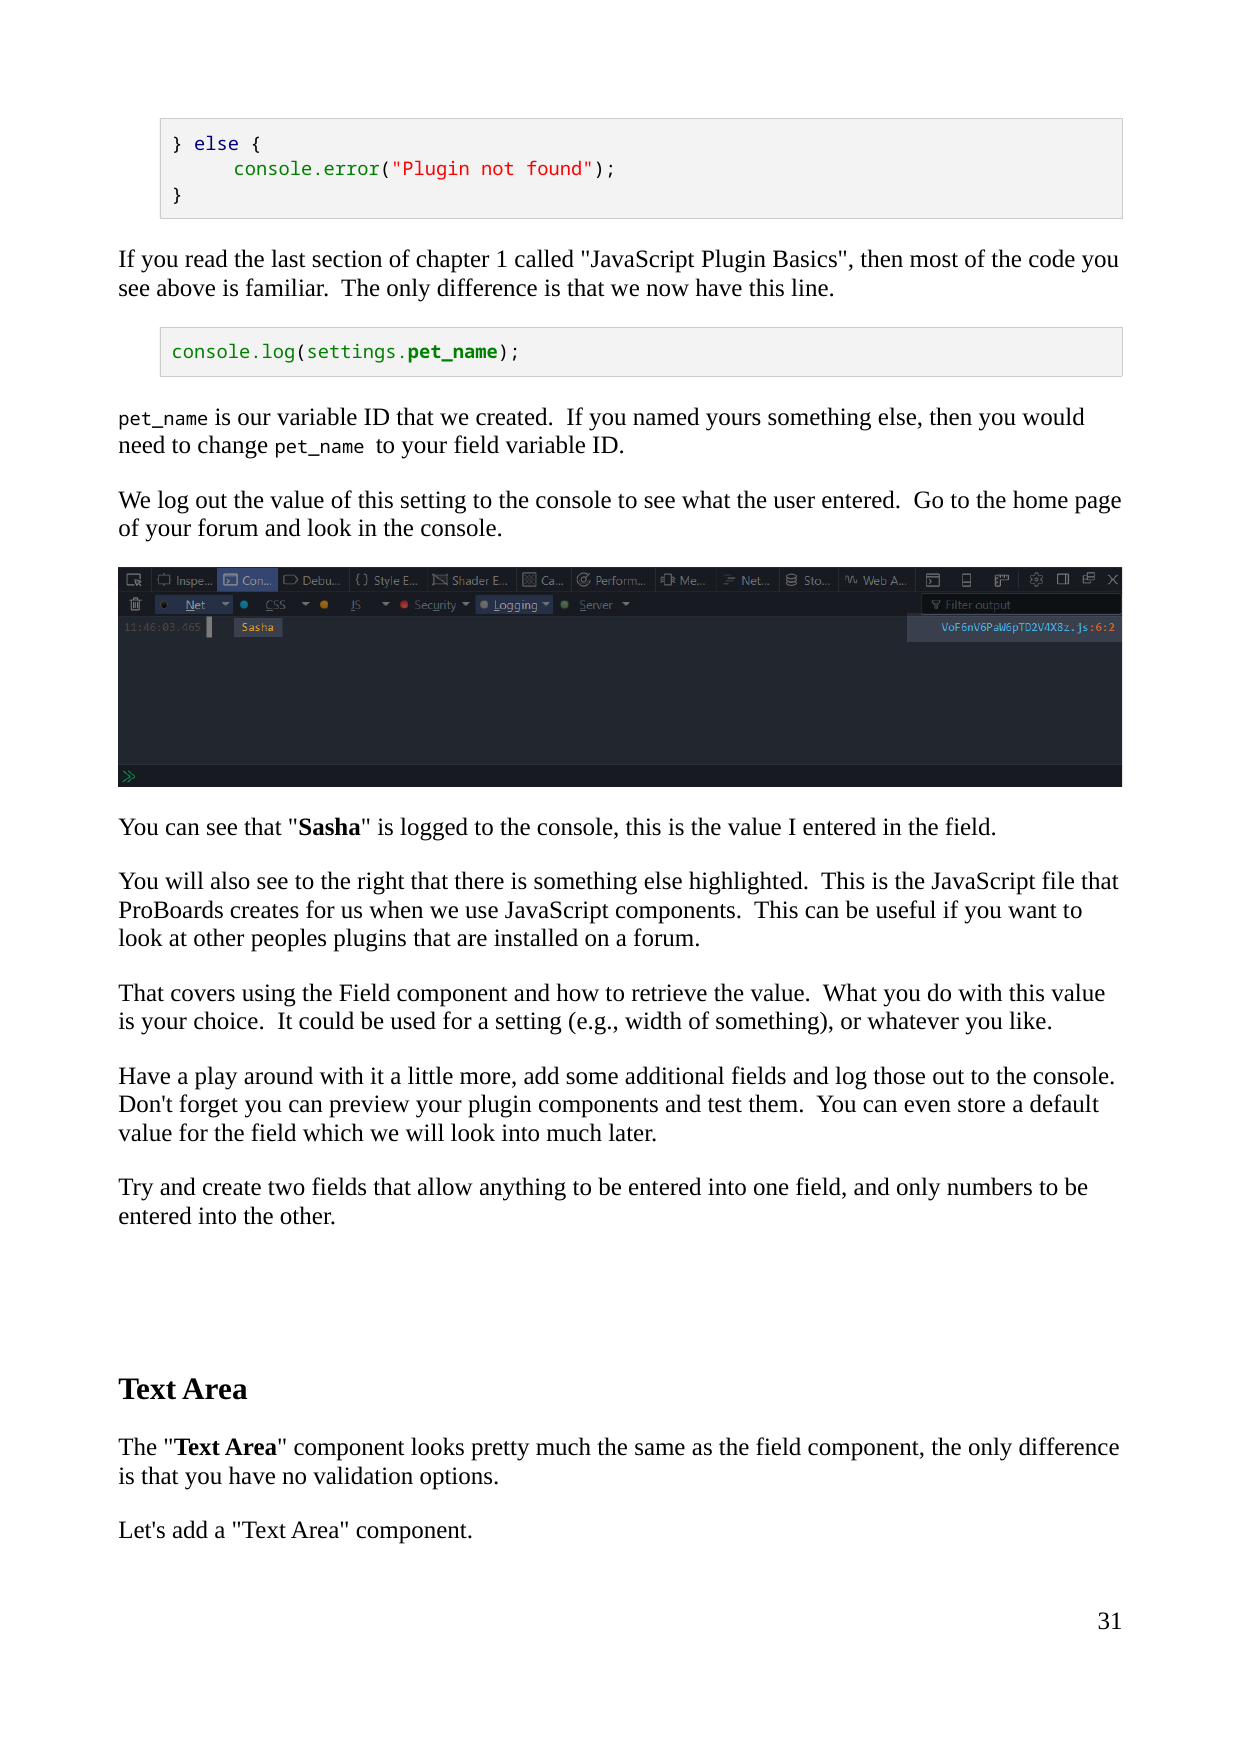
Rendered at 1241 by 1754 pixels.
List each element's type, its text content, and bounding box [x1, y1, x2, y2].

picture [118, 567, 1123, 787]
text You can see that "Sasha" is logged to the console, this is the value I entered in the field. [118, 812, 1122, 840]
text You will also see to the right that there is something else highlighted. This is the JavaScript file that ProBoards creates for us when we use JavaScript components. This can be useful if you want to look at other peoples plugins that are installed on a forum. [118, 866, 1122, 952]
text The "Text Area" component looks pretty much the same as the field component, the only difference is that you have no validation options. [118, 1432, 1122, 1489]
text If you read the last section of chapter 1 called "JavaScript Plugin Basics", then most of the code you see above is familiar. The only difference is that we now have this line. [118, 244, 1122, 301]
text That covers using the Field component and how to retrieve the value. What you do with this value is your choice. It could be used for a setting (e.g., width of something), or whatever you like. [118, 978, 1122, 1035]
text Have a play around with it a little more, add some additional fields and log those out to the console. Don't forget you can preview your plugin components and test them. You can even store a default value for the field which we will look into much later. [118, 1061, 1122, 1147]
text console.error("Plugin not found"); [161, 144, 1122, 169]
text console.log(settings.pet_name); [161, 328, 1122, 376]
text Let's add a "Text Area" component. [118, 1515, 1122, 1544]
text Text Area [118, 1371, 1122, 1406]
text } [161, 169, 1122, 218]
text Try and create two fields that allow anything to be entered into one field, and only numbers to be entered into the other. [118, 1172, 1122, 1230]
text pet_name is our variable ID that we created. If you named yours something else, then you would need to change pet_name to your field variable ID. [118, 402, 1122, 459]
text } else { [161, 119, 1122, 144]
text We log out the value of this setting to the console to see what the user entered. Go to the home page of your forum and look in the console. [118, 485, 1122, 542]
